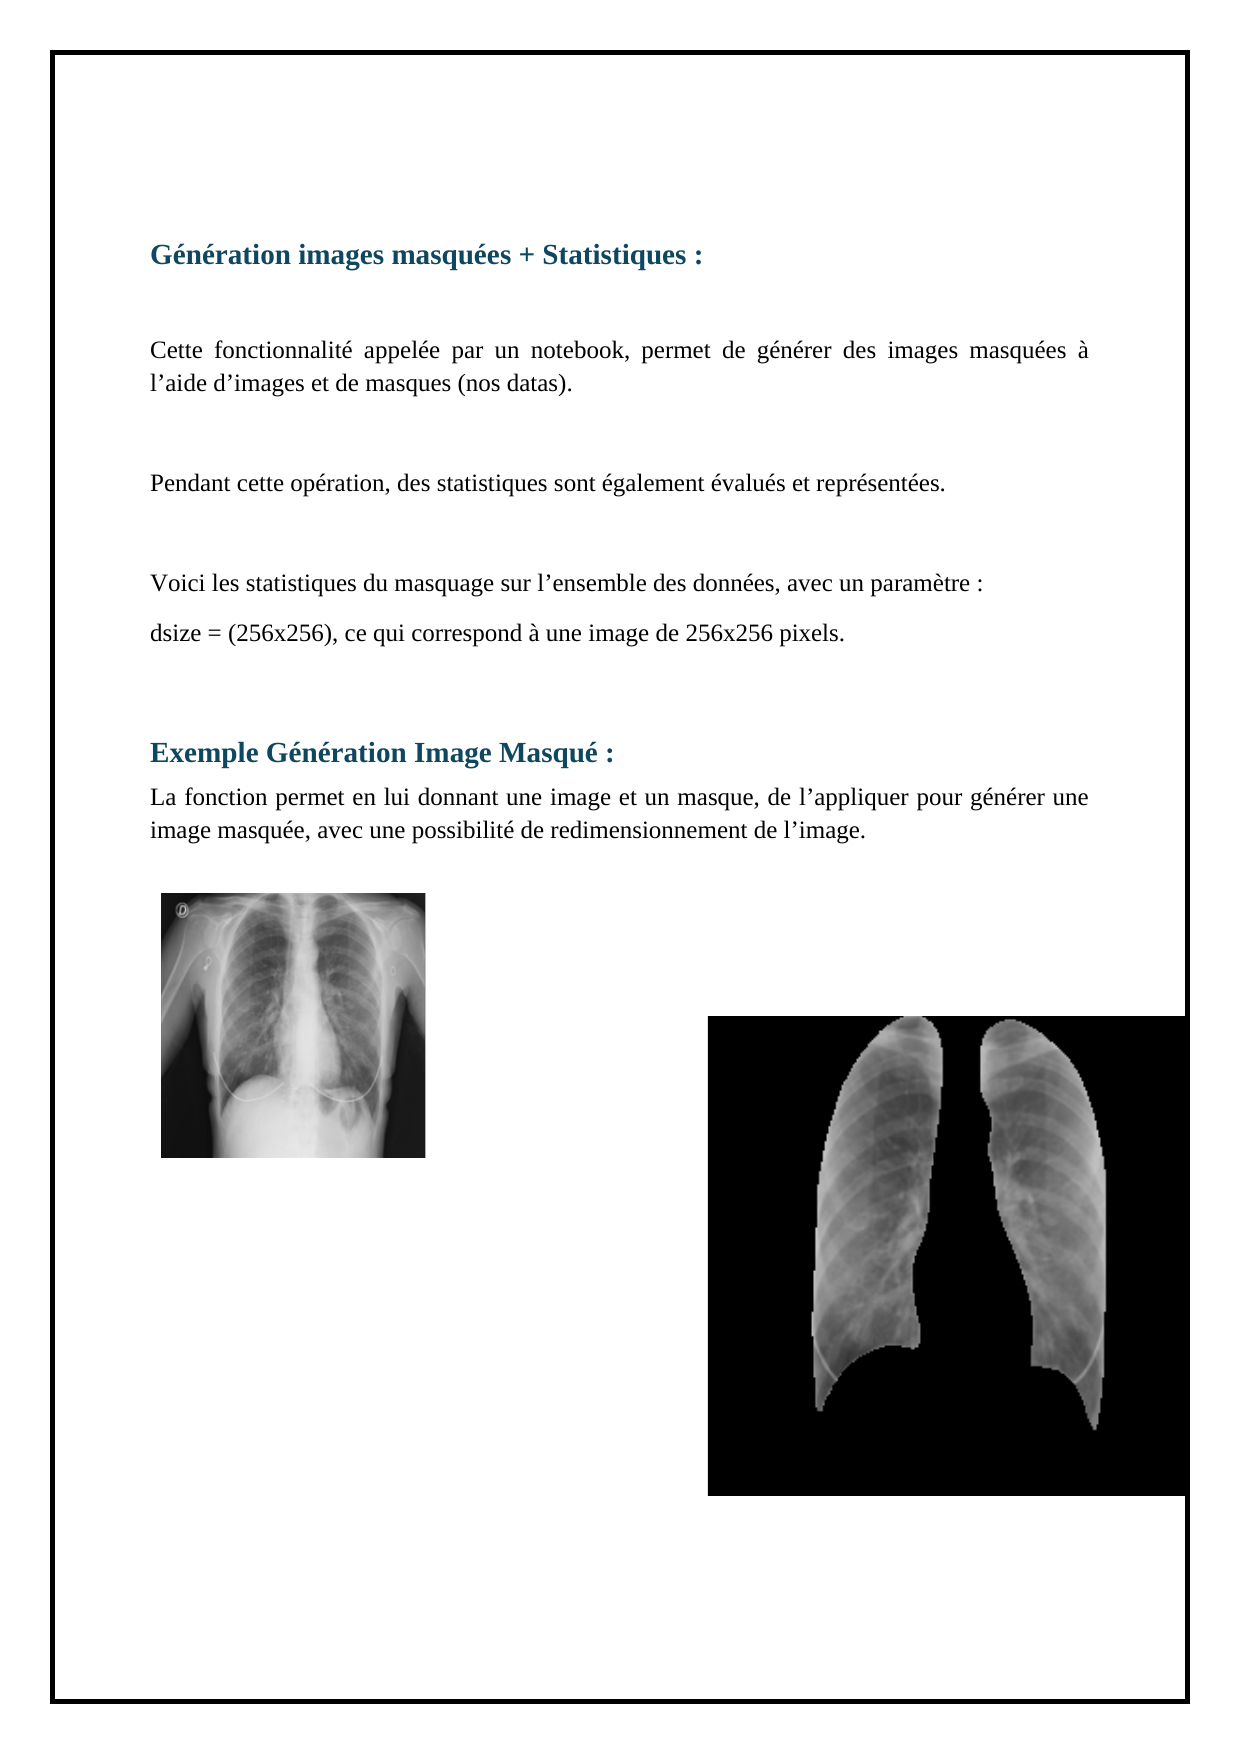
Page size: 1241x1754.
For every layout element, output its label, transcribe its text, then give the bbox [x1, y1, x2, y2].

subtitle Génération images masquées + Statistiques : [150, 237, 1090, 271]
text Pendant cette opération, des statistiques sont également évalués et représentées. [150, 468, 1090, 497]
text La fonction permet en lui donnant une image et un masque, de l’appliquer pour générer une image masquée, avec une possibilité de redimensionnement de l’image. [150, 782, 1090, 844]
text Cette fonctionnalité appelée par un notebook, permet de générer des images masquées à l’aide d’images et de masques (nos datas). [150, 335, 1090, 397]
subtitle Exemple Génération Image Masqué : [150, 735, 1090, 768]
text dsize = (256x256), ce qui correspond à une image de 256x256 pixels. [150, 618, 1090, 647]
text Voici les statistiques du masquage sur l’ensemble des données, avec un paramètre : [150, 568, 1090, 597]
